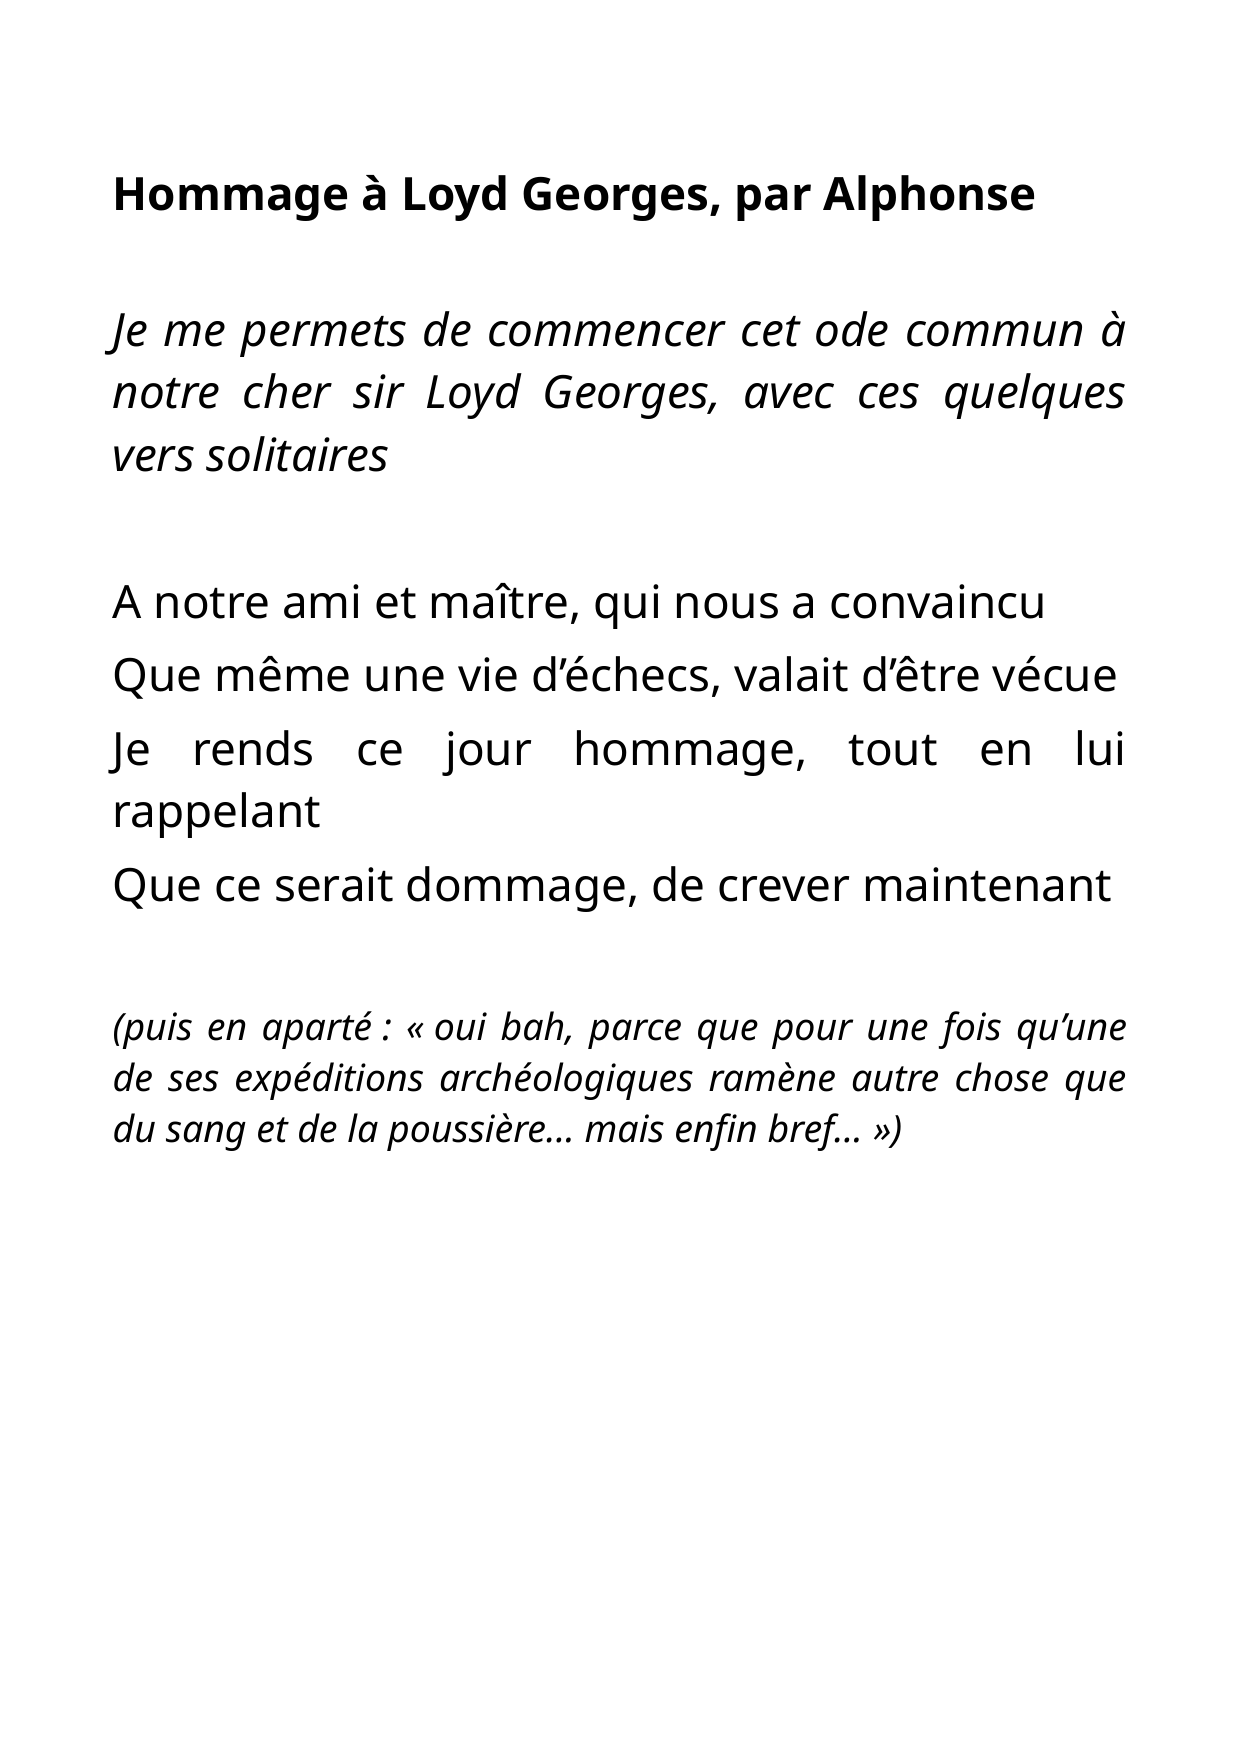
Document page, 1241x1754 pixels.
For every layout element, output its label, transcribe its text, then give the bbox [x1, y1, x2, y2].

text (puis en aparté : « oui bah, parce que pour une fois qu’une de ses expéditions archéologiques ramène autre chose que du sang et de la poussière... mais enfin bref... ») [112, 1000, 1128, 1153]
text Je rends ce jour hommage, tout en lui rappelant [112, 717, 1128, 841]
text A notre ami et maître, qui nous a convaincu [112, 569, 1128, 632]
text Hommage à Loyd Georges, par Alphonse [112, 161, 1128, 224]
text Que même une vie d’échecs, valait d’être vécue [112, 643, 1128, 705]
text Que ce serait dommage, de crever maintenant [112, 853, 1128, 915]
text Je me permets de commencer cet ode commun à notre cher sir Loyd Georges, avec ces quelques vers solitaires [112, 297, 1128, 484]
